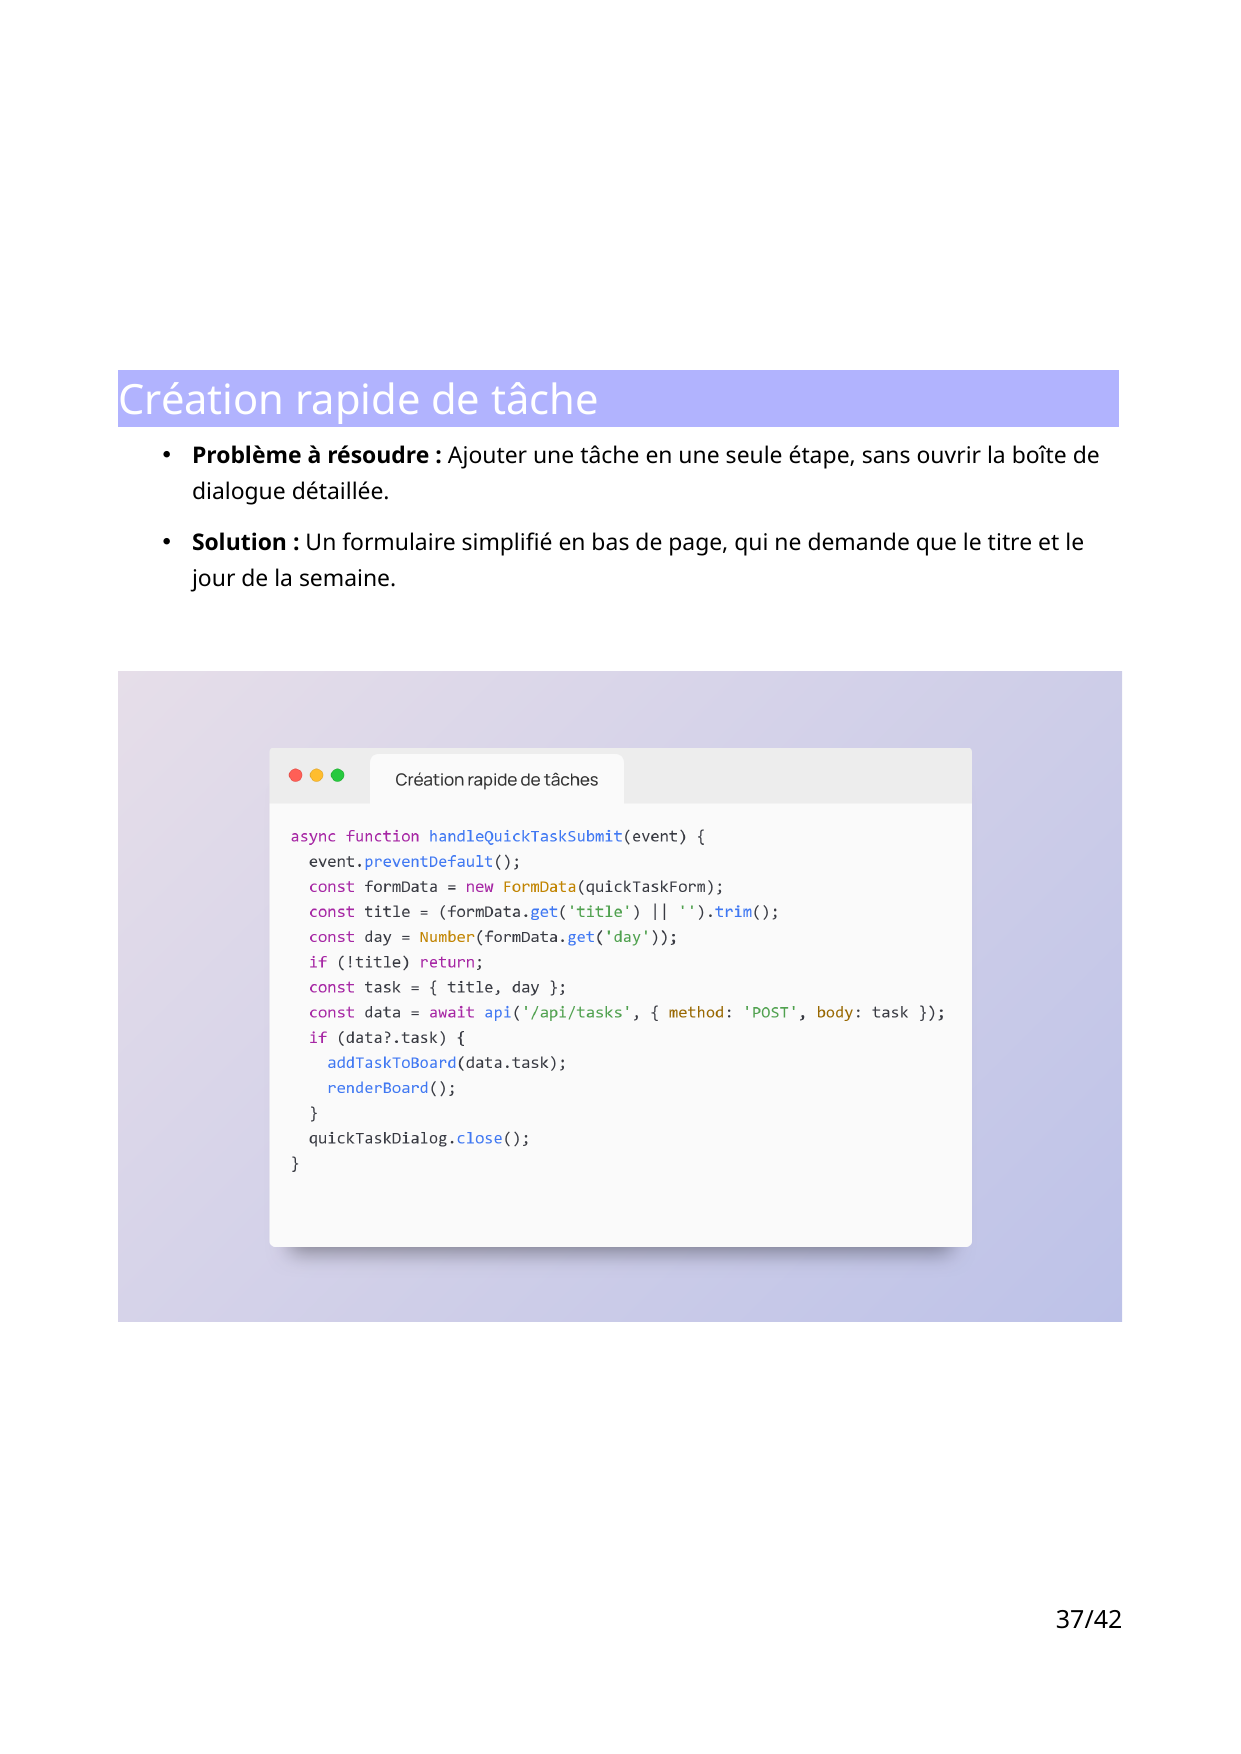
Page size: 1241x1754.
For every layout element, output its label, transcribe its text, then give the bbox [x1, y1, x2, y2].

picture [118, 671, 1123, 1322]
subtitle Création rapide de tâche [118, 370, 1122, 427]
list Problème à résoudre : Ajouter une tâche en une seule étape, sans ouvrir la boîte de dialogue détaillée. [162, 439, 1122, 506]
list Solution : Un formulaire simplifié en bas de page, qui ne demande que le titre et le jour de la semaine. [162, 526, 1122, 593]
